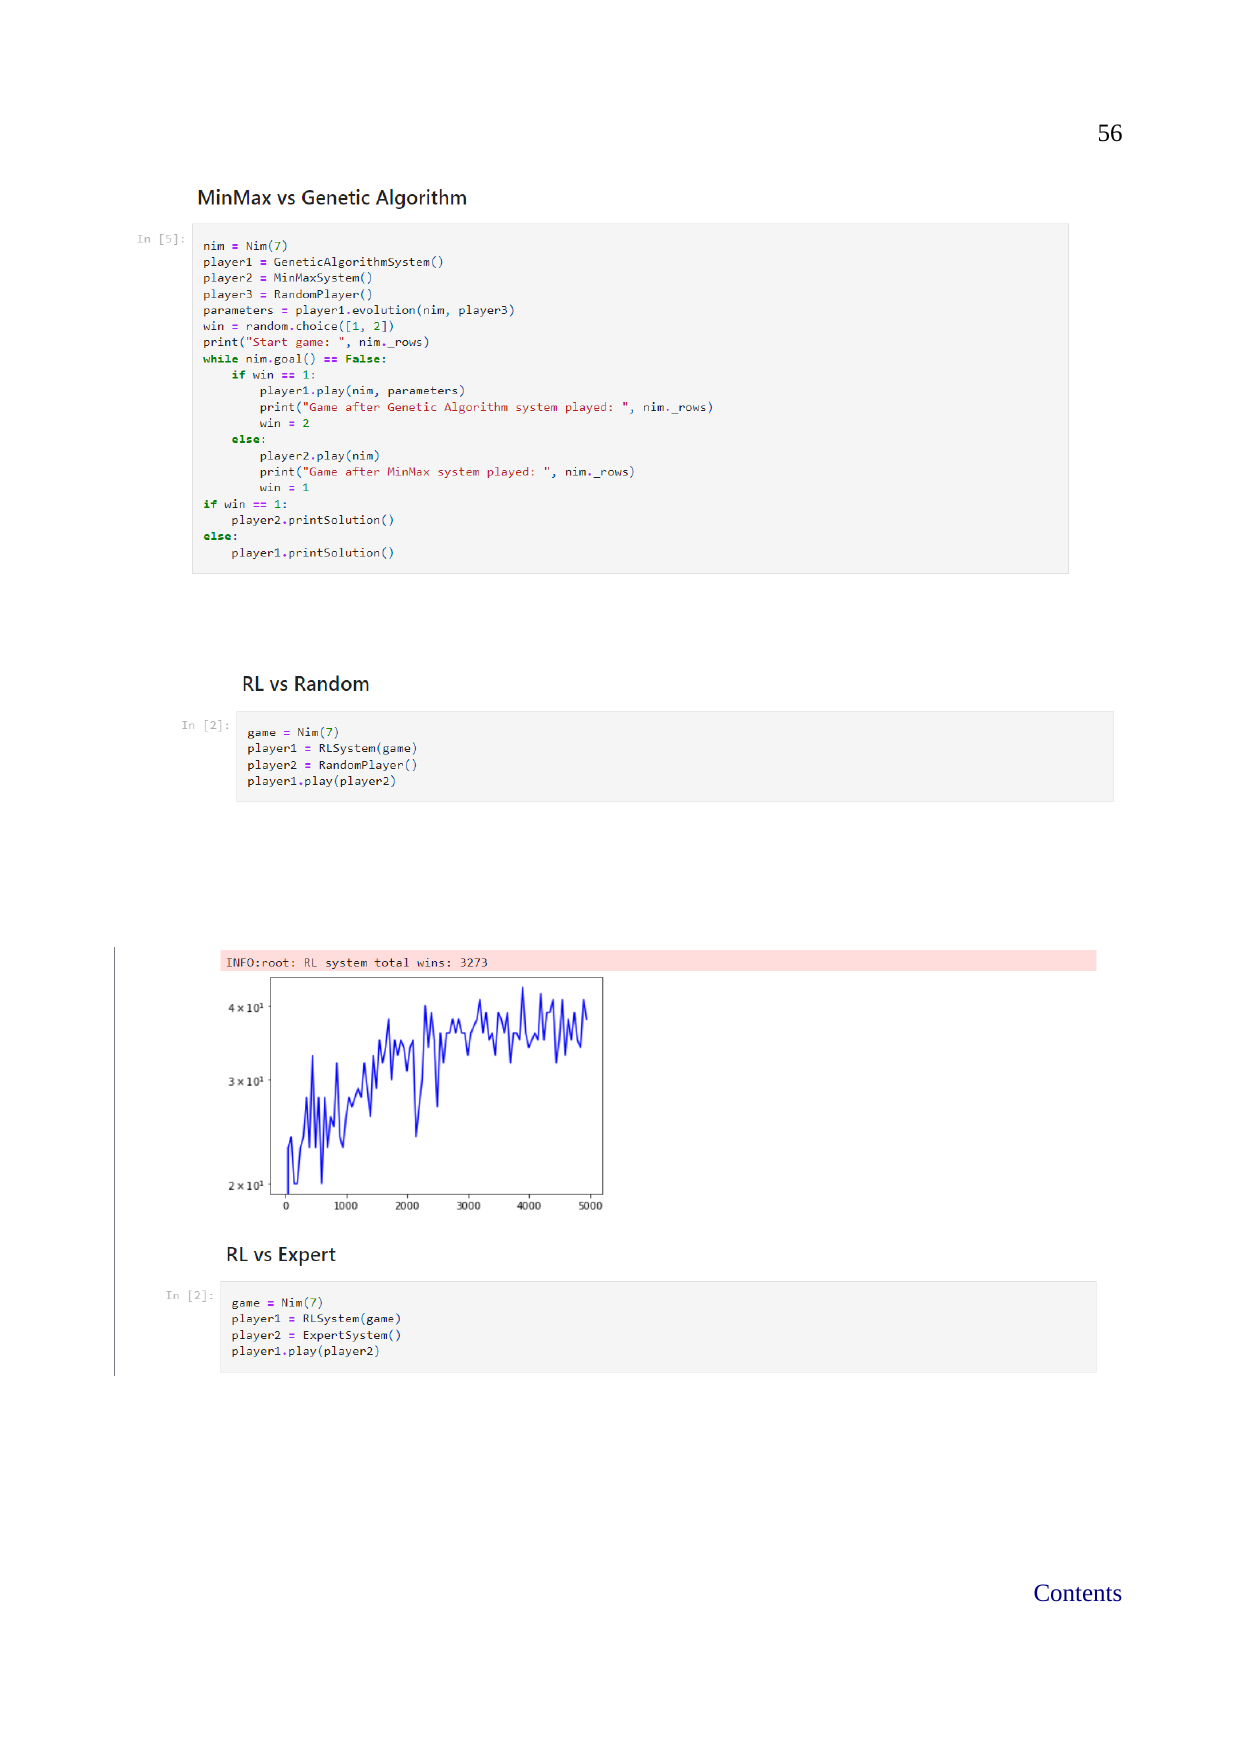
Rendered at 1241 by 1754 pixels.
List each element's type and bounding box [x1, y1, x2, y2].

picture [86, 177, 1090, 576]
picture [132, 664, 1137, 802]
picture [114, 947, 1119, 1376]
